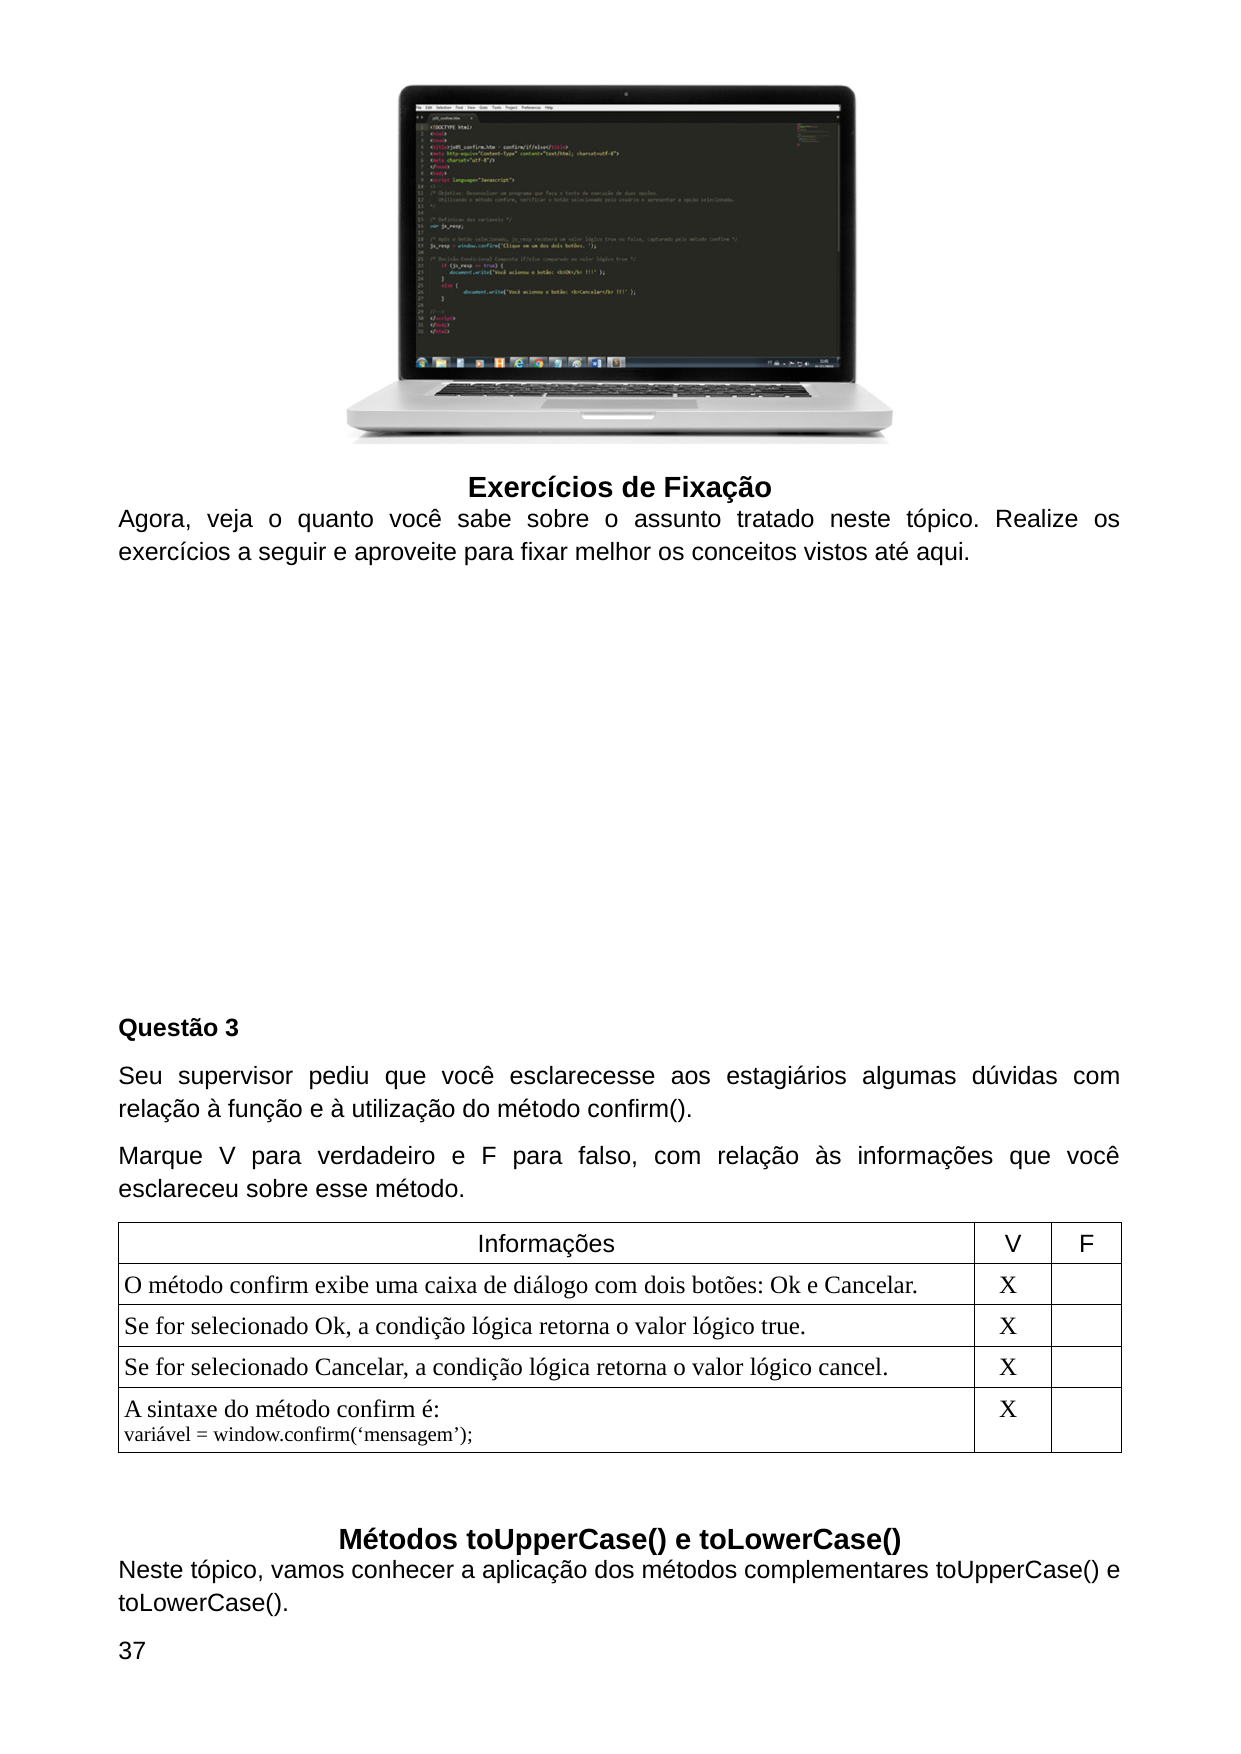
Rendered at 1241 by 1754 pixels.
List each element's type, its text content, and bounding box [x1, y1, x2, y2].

table_cell X [975, 1347, 1051, 1387]
table_cell [1052, 1388, 1121, 1452]
text Questão 3 [118, 1013, 1122, 1042]
table_cell O método confirm exibe uma caixa de diálogo com dois botões: Ok e Cancelar. [119, 1264, 974, 1304]
table_cell [1052, 1305, 1121, 1346]
table_cell X [975, 1388, 1051, 1452]
text Agora, veja o quanto você sabe sobre o assunto tratado neste tópico. Realize os exercícios a seguir e aproveite para fixar melhor os conceitos vistos até aqui. [118, 504, 1122, 566]
table_cell X [975, 1264, 1051, 1304]
table_header F [1052, 1223, 1121, 1263]
table_cell [1052, 1264, 1121, 1304]
subtitle Exercícios de Fixação [118, 470, 1122, 504]
table_cell [1052, 1347, 1121, 1387]
table_cell Se for selecionado Ok, a condição lógica retorna o valor lógico true. [119, 1305, 974, 1346]
table_header V [975, 1223, 1051, 1263]
subtitle Métodos toUpperCase() e toLowerCase() [118, 1522, 1122, 1555]
text Seu supervisor pediu que você esclarecesse aos estagiários algumas dúvidas com relação à função e à utilização do método confirm(). [118, 1061, 1122, 1122]
table_cell A sintaxe do método confirm é: variável = window.confirm(‘mensagem’); [119, 1388, 974, 1452]
table_cell X [975, 1305, 1051, 1346]
table_cell Se for selecionado Cancelar, a condição lógica retorna o valor lógico cancel. [119, 1347, 974, 1387]
text Neste tópico, vamos conhecer a aplicação dos métodos complementares toUpperCase() e toLowerCase(). [118, 1555, 1122, 1617]
table_header Informações [119, 1223, 974, 1263]
text Marque V para verdadeiro e F para falso, com relação às informações que você esclareceu sobre esse método. [118, 1141, 1122, 1203]
